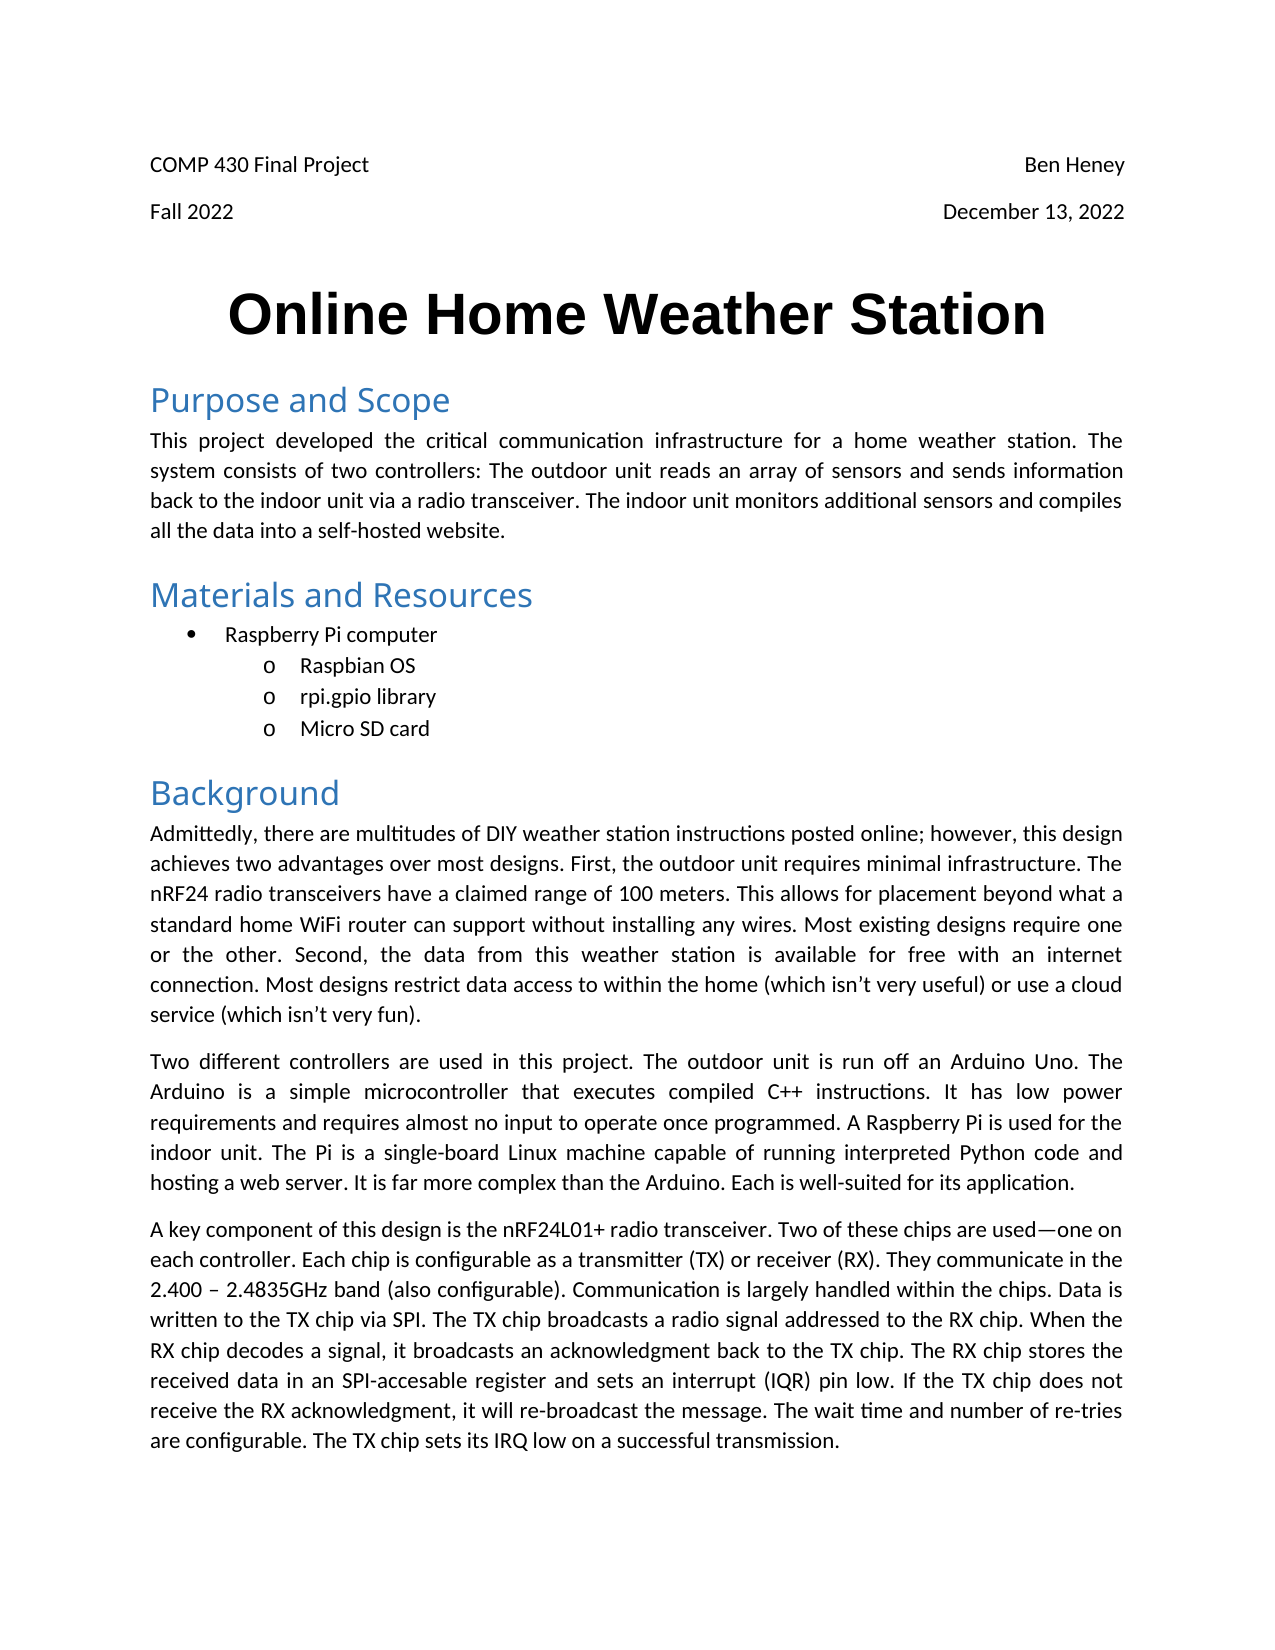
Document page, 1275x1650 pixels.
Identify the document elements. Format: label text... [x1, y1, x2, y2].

list rpi.gpio library [262, 682, 1125, 711]
list Raspberry Pi computer [187, 621, 1125, 648]
subtitle Background [150, 770, 1125, 816]
text Two different controllers are used in this project. The outdoor unit is run off an Arduino Uno. The Arduino is a simple microcontroller that executes compiled C++ instructions. It has low power requirements and requires almost no input to operate once programmed. A Raspberry Pi is used for the indoor unit. The Pi is a single-board Linux machine capable of running interpreted Python code and hosting a web server. It is far more complex than the Arduino. Each is well-suited for its application. [150, 1047, 1125, 1196]
text Admittedly, there are multitudes of DIY weather station instructions posted online; however, this design achieves two advantages over most designs. First, the outdoor unit requires minimal infrastructure. The nRF24 radio transceivers have a claimed range of 100 meters. This allows for placement beyond what a standard home WiFi router can support without installing any wires. Most existing designs require one or the other. Second, the data from this weather station is available for free with an internet connection. Most designs restrict data access to within the home (which isn’t very useful) or use a cloud service (which isn’t very fun). [150, 819, 1125, 1028]
text A key component of this design is the nRF24L01+ radio transceiver. Two of these chips are used—one on each controller. Each chip is configurable as a transmitter (TX) or receiver (RX). They communicate in the 2.400 – 2.4835GHz band (also configurable). Communication is largely handled within the chips. Data is written to the TX chip via SPI. The TX chip broadcasts a radio signal addressed to the RX chip. When the RX chip decodes a signal, it broadcasts an acknowledgment back to the TX chip. The RX chip stores the received data in an SPI-accesable register and sets an interrupt (IQR) pin low. If the TX chip does not receive the RX acknowledgment, it will re-broadcast the message. The wait time and number of re-tries are configurable. The TX chip sets its IRQ low on a successful transmission. [150, 1215, 1125, 1454]
text This project developed the critical communication infrastructure for a home weather station. The system consists of two controllers: The outdoor unit reads an array of sensors and sends information back to the indoor unit via a radio transceiver. The indoor unit monitors additional sensors and compiles all the data into a self-hosted website. [150, 426, 1125, 544]
title Online Home Weather Station [150, 279, 1125, 346]
subtitle Purpose and Scope [150, 377, 1125, 422]
list Micro SD card [262, 714, 1125, 743]
list Raspbian OS [262, 651, 1125, 680]
subtitle Materials and Resources [150, 572, 1125, 617]
